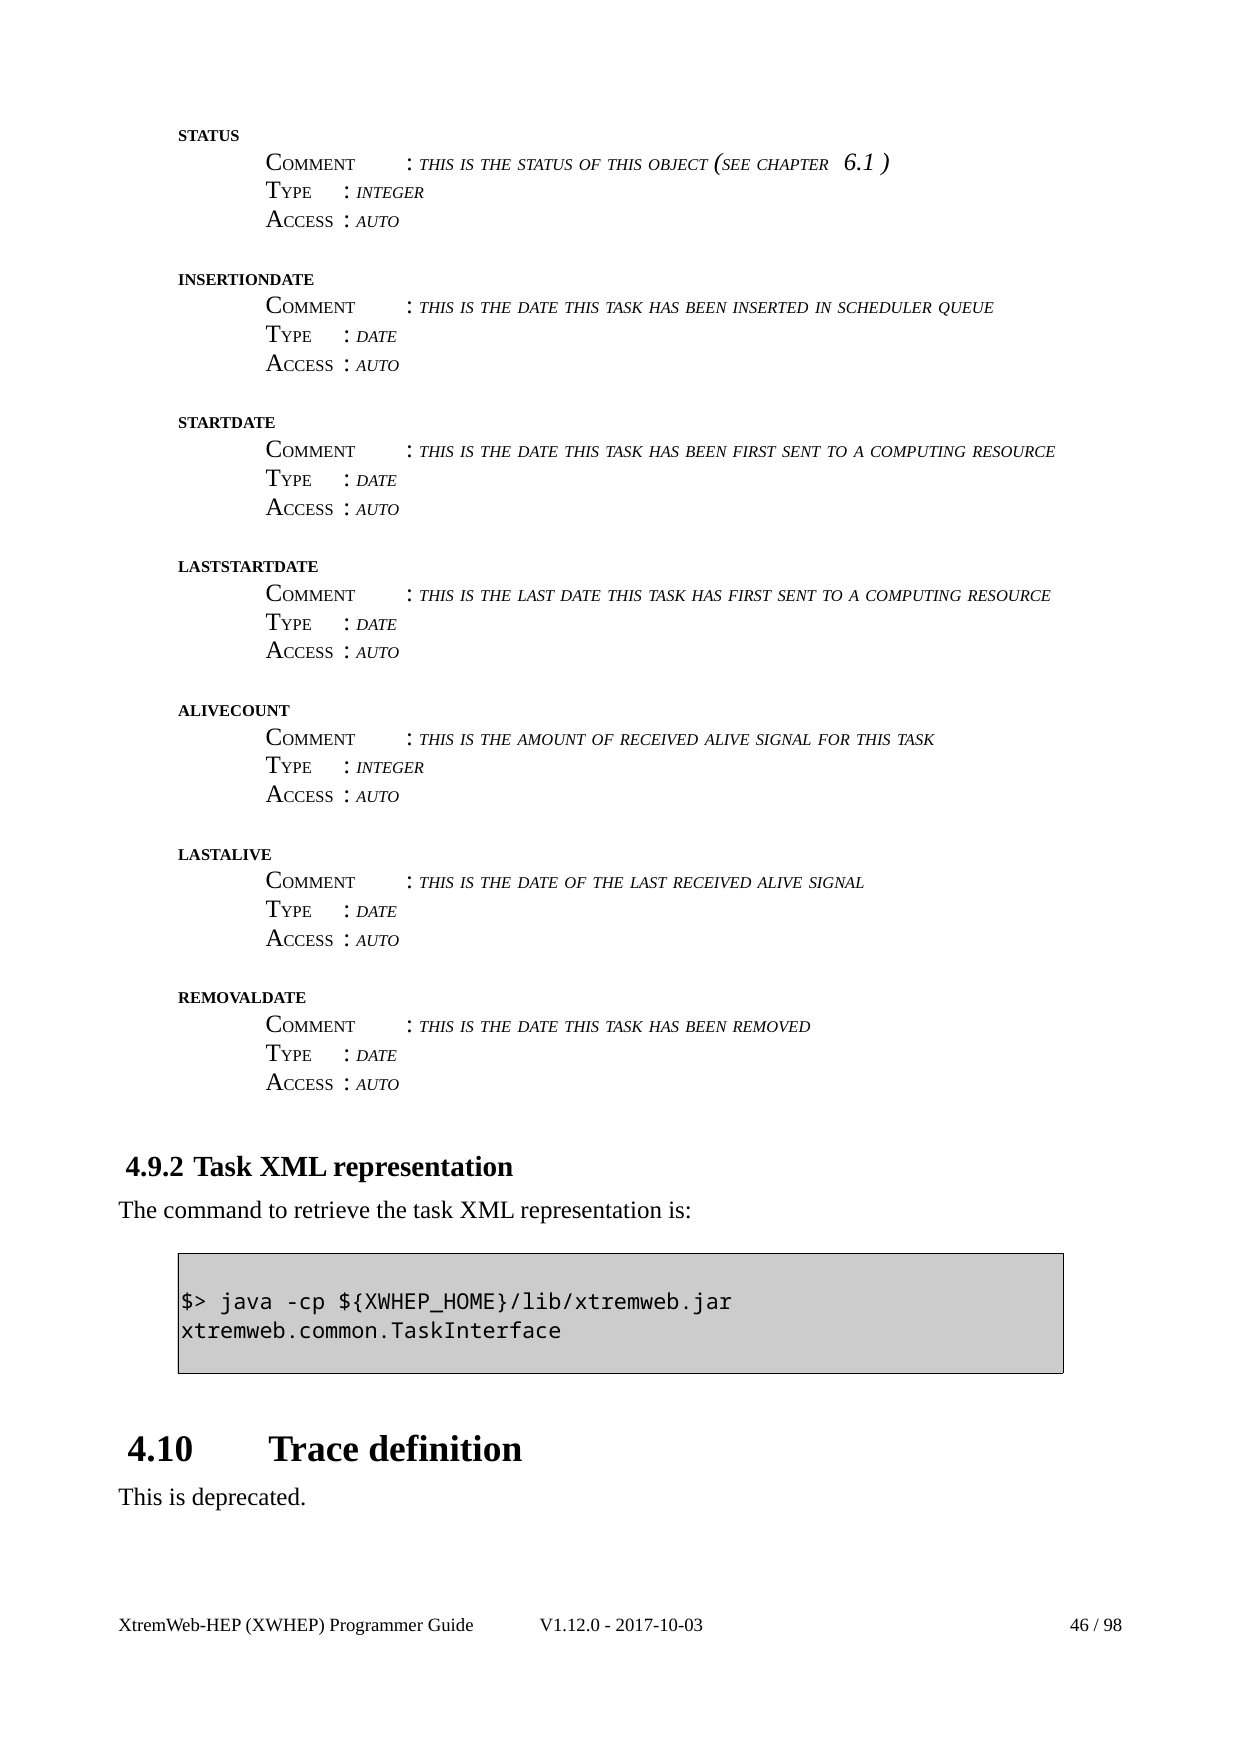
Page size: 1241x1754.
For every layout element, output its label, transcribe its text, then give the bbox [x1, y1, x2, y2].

text Type : integer [265, 751, 1122, 779]
text Type : date [265, 463, 1122, 492]
text insertiondate [178, 262, 1122, 291]
text removaldate [178, 981, 1122, 1009]
text lastalive [178, 837, 1122, 866]
text Access : auto [265, 923, 1122, 952]
text Access : auto [265, 492, 1122, 521]
text Type : date [265, 607, 1122, 636]
text $> java -cp ${XWHEP_HOME}/lib/xtremweb.jar xtremweb.common.TaskInterface [179, 1283, 1063, 1342]
text The command to retrieve the task XML representation is: [118, 1195, 1122, 1224]
text Type : date [265, 319, 1122, 348]
text This is deprecated. [118, 1482, 1122, 1511]
text alivecount [178, 693, 1122, 722]
text Comment : this is the last date this task has first sent to a computing resource [265, 578, 1122, 607]
text Access : auto [265, 1067, 1122, 1096]
subtitle Trace definition [118, 1427, 1122, 1470]
text Type : date [265, 894, 1122, 923]
text status [178, 118, 1122, 147]
text Access : auto [265, 779, 1122, 808]
subtitle Task XML representation [118, 1149, 1122, 1183]
text Comment : this is the date of the last received alive signal [265, 866, 1122, 894]
text Comment : this is the amount of received alive signal for this task [265, 722, 1122, 751]
text Comment : this is the date this task has been first sent to a computing resource [265, 434, 1122, 463]
text Type : integer [265, 176, 1122, 204]
text Type : date [265, 1038, 1122, 1067]
text Access : auto [265, 636, 1122, 664]
text Access : auto [265, 348, 1122, 377]
text Access : auto [265, 204, 1122, 233]
text laststartdate [178, 549, 1122, 578]
text Comment : this is the date this task has been inserted in scheduler queue [265, 291, 1122, 319]
text Comment : this is the date this task has been removed [265, 1009, 1122, 1038]
text Comment : this is the status of this object (see chapter 9.1) [265, 147, 1122, 176]
text startdate [178, 406, 1122, 434]
